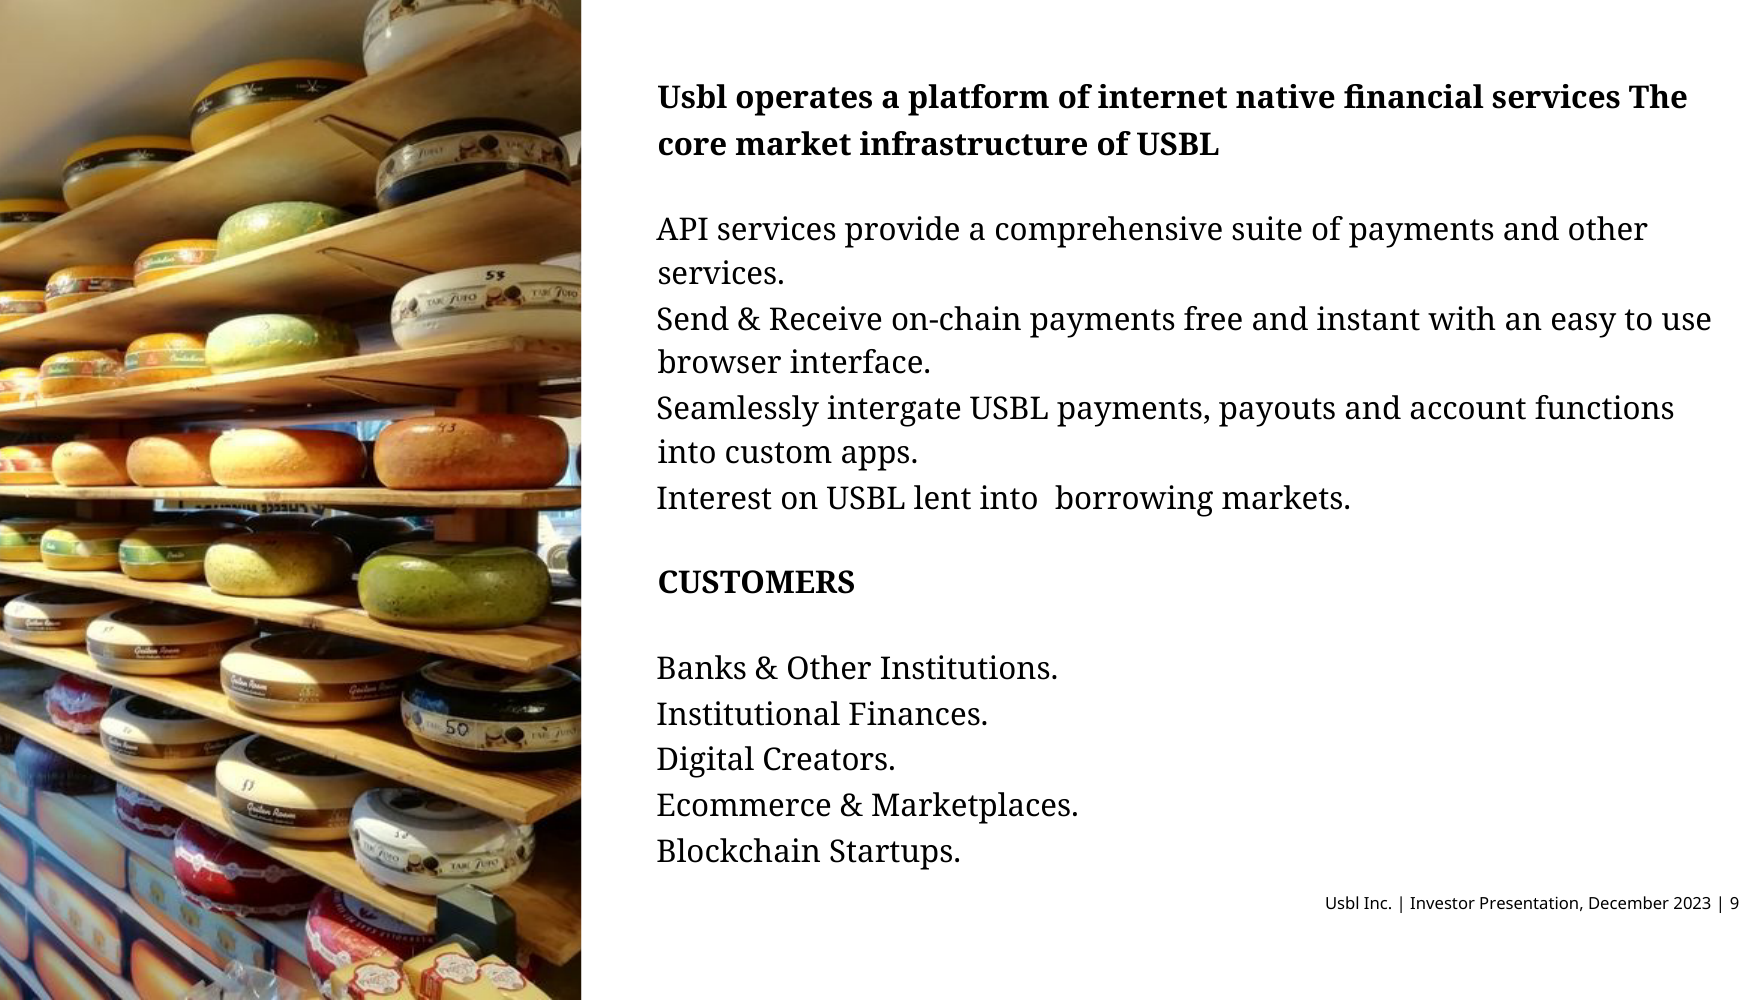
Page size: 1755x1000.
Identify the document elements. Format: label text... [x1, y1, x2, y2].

text Ecommerce & Marketplaces. [656, 783, 1739, 826]
text Send & Receive on-chain payments free and instant with an easy to use browser interface. [656, 297, 1739, 383]
text Institutional Finances. [656, 691, 1739, 734]
text API services provide a comprehensive suite of payments and other services. [656, 207, 1739, 293]
text Seamlessly intergate USBL payments, payouts and account functions into custom apps. [656, 386, 1739, 473]
text Banks & Other Institutions. [656, 646, 1739, 688]
subtitle CUSTOMERS [657, 561, 1739, 603]
subtitle Usbl operates a platform of internet native financial services The core market infrastructure of USBL [657, 75, 1739, 164]
text Interest on USBL lent into borrowing markets. [656, 476, 1739, 518]
text Digital Creators. [656, 737, 1739, 780]
text Blockchain Startups. [656, 829, 1739, 871]
picture [0, 0, 582, 1000]
